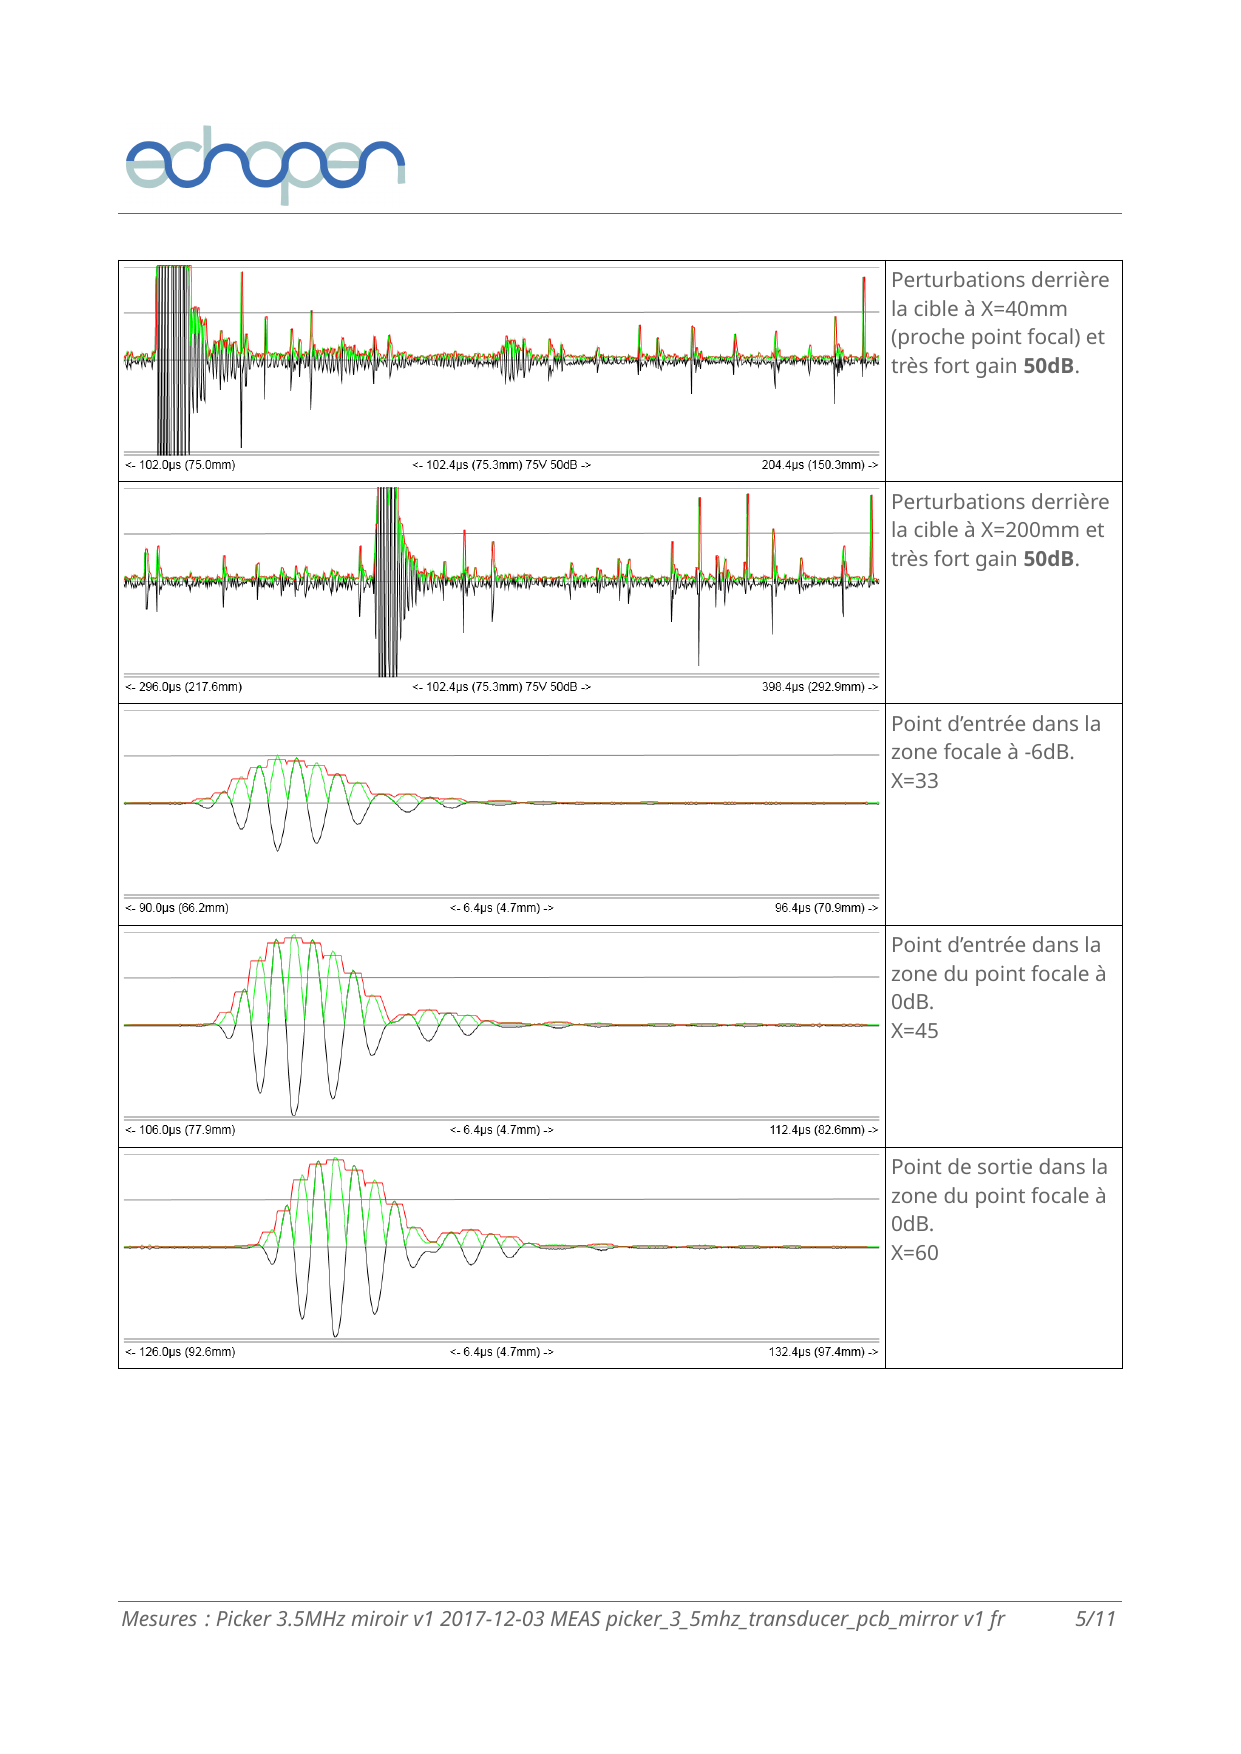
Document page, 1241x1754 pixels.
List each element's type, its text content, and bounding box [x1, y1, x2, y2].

table_cell Perturbations derrière la cible à X=40mm (proche point focal) et très fort gain 50dB. [886, 261, 1122, 481]
picture [123, 487, 880, 698]
picture [123, 1152, 880, 1363]
picture [123, 123, 407, 208]
table_cell Perturbations derrière la cible à X=200mm et très fort gain 50dB. [886, 482, 1122, 703]
table_cell [119, 926, 885, 1147]
table_cell [119, 1148, 885, 1368]
picture [123, 265, 880, 476]
table_cell Point d’entrée dans la zone focale à -6dB. X=33 [886, 704, 1122, 925]
picture [123, 930, 880, 1141]
table_cell [119, 482, 885, 703]
table_cell Point de sortie dans la zone du point focale à 0dB. X=60 [886, 1148, 1122, 1368]
picture [123, 708, 880, 919]
table_cell [119, 704, 885, 925]
table_cell Point d’entrée dans la zone du point focale à 0dB. X=45 [886, 926, 1122, 1147]
table_cell [119, 261, 885, 481]
